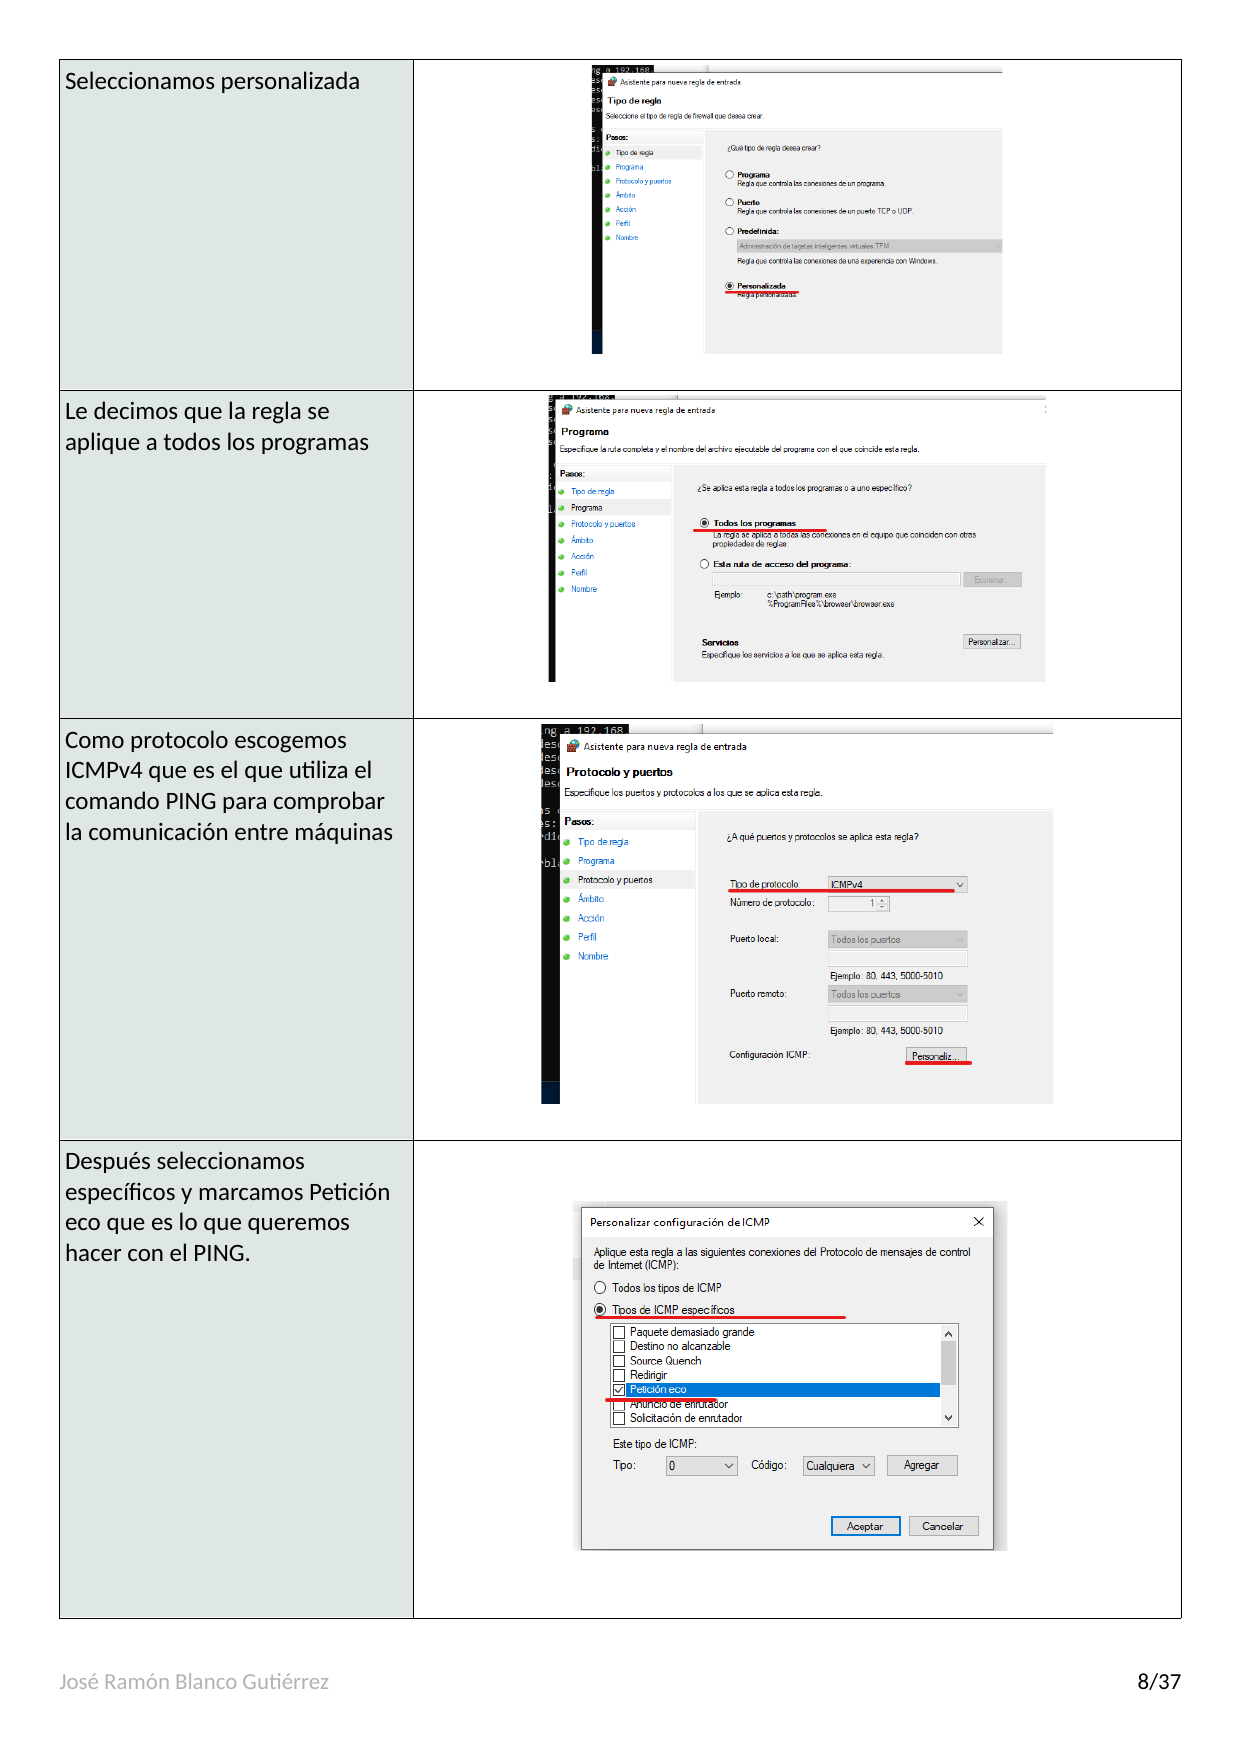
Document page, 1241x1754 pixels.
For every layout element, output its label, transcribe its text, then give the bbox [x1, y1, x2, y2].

table_cell Seleccionamos personalizada [60, 60, 413, 389]
picture [591, 65, 1003, 354]
table_cell Le decimos que la regla se aplique a todos los programas [60, 391, 413, 718]
picture [541, 724, 1054, 1104]
picture [572, 1201, 1008, 1551]
table_cell Como protocolo escogemos ICMPv4 que es el que utiliza el comando PING para comprobar la comunicación entre máquinas [60, 719, 413, 1139]
table_cell [414, 719, 1181, 1139]
table_cell [414, 1141, 1181, 1617]
picture [548, 395, 1046, 682]
table_cell Después seleccionamos específicos y marcamos Petición eco que es lo que queremos hacer con el PING. [60, 1141, 413, 1617]
table_cell [414, 391, 1181, 718]
table_cell [414, 60, 1181, 389]
